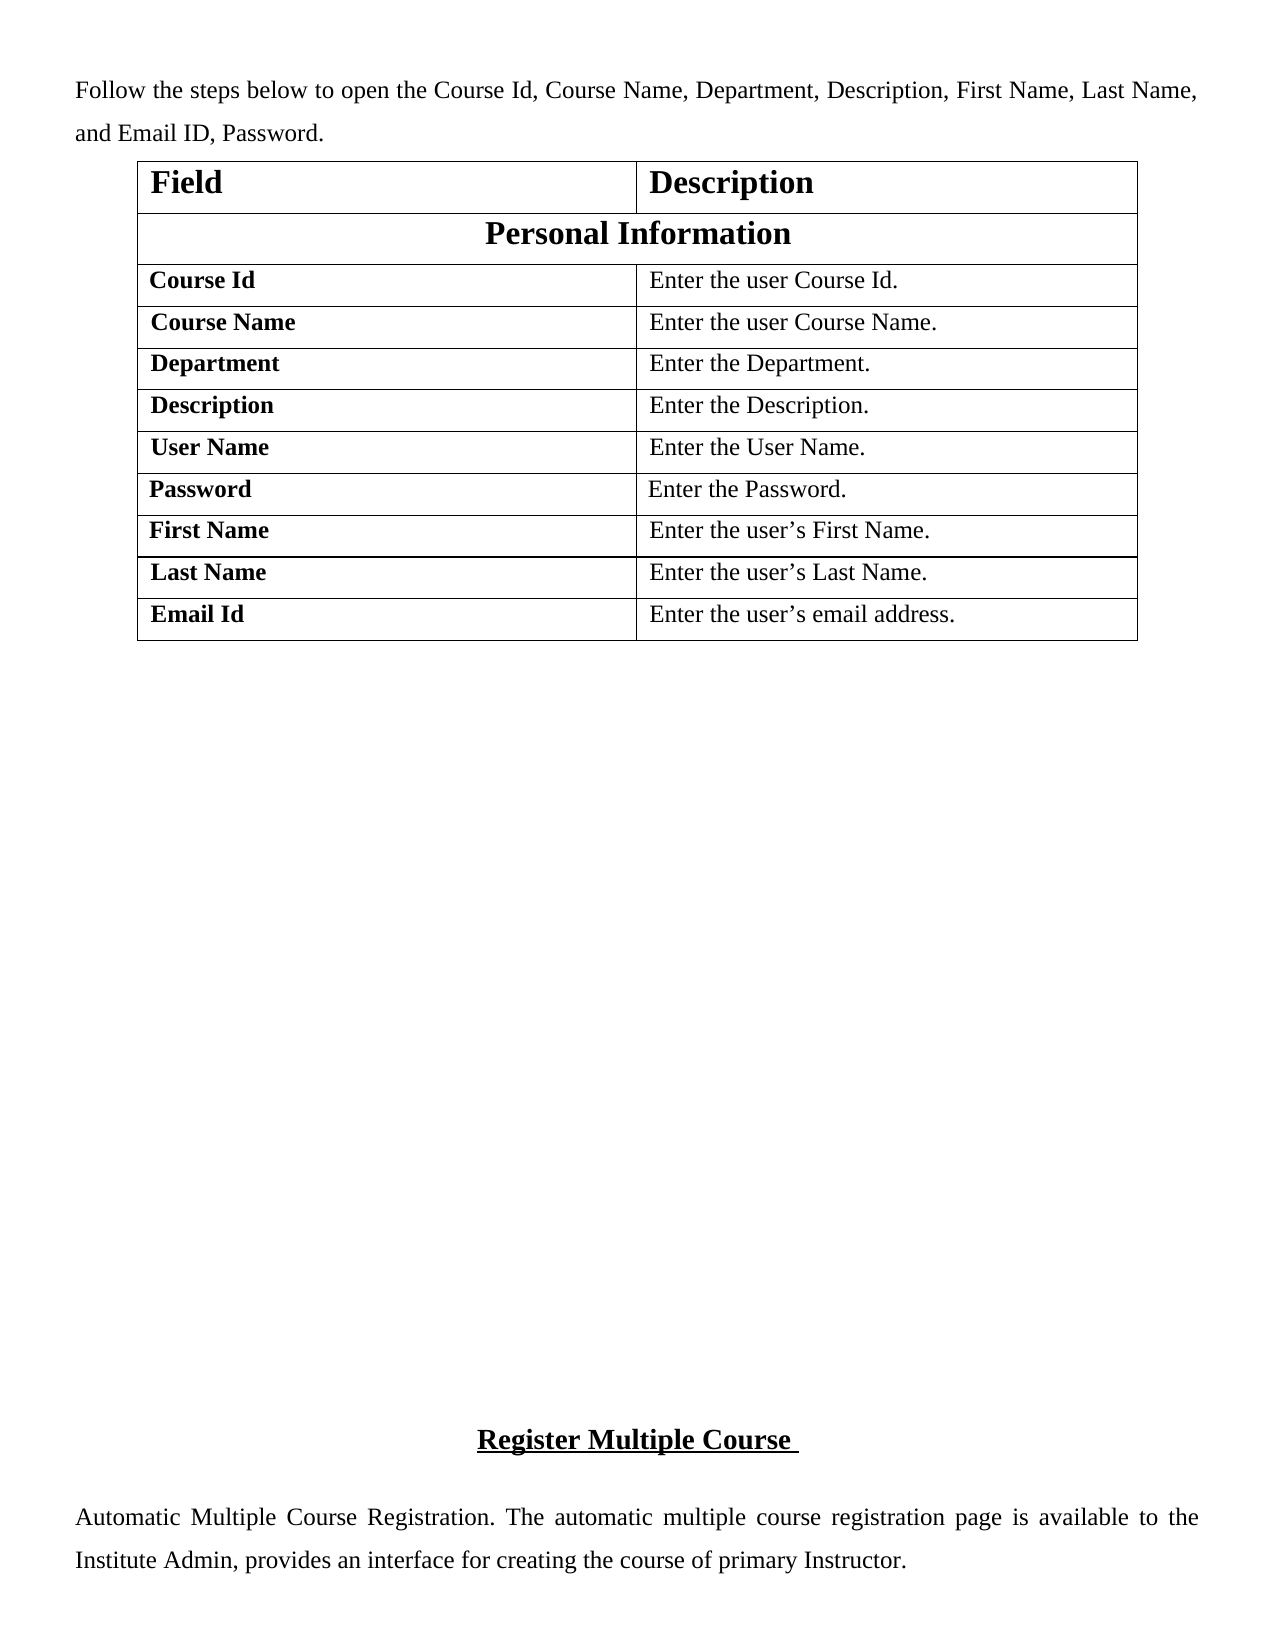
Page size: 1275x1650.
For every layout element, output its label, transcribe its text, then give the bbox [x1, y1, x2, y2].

table_cell Course Name [138, 307, 636, 347]
table_cell Enter the user’s email address. [637, 599, 1137, 640]
table_cell Personal Information [138, 214, 1137, 264]
table_cell Department [138, 349, 636, 389]
table_cell Enter the User Name. [637, 432, 1137, 473]
table_cell Enter the user Course Name. [637, 307, 1137, 347]
table_cell Enter the Department. [637, 349, 1137, 389]
table_cell Enter the user’s First Name. [637, 516, 1137, 556]
table_cell Enter the Password. [637, 474, 1137, 514]
table_cell Description [138, 390, 636, 431]
table_cell Enter the user Course Id. [637, 265, 1137, 306]
table_cell Enter the Description. [637, 390, 1137, 431]
table_header Field [138, 162, 636, 213]
table_cell User Name [138, 432, 636, 473]
table_cell Course Id [138, 265, 636, 306]
table_cell Email Id [138, 599, 636, 640]
text Register Multiple Course [75, 1422, 1200, 1456]
text Automatic Multiple Course Registration. The automatic multiple course registration page is available to the Institute Admin, provides an interface for creating the course of primary Instructor. [75, 1502, 1200, 1574]
table_cell First Name [138, 516, 636, 556]
table_header Description [637, 162, 1137, 213]
table_cell Last Name [138, 558, 636, 598]
table_cell Password [138, 474, 636, 514]
table_cell Enter the user’s Last Name. [637, 558, 1137, 598]
text Follow the steps below to open the Course Id, Course Name, Department, Description, First Name, Last Name, and Email ID, Password. [75, 75, 1200, 147]
